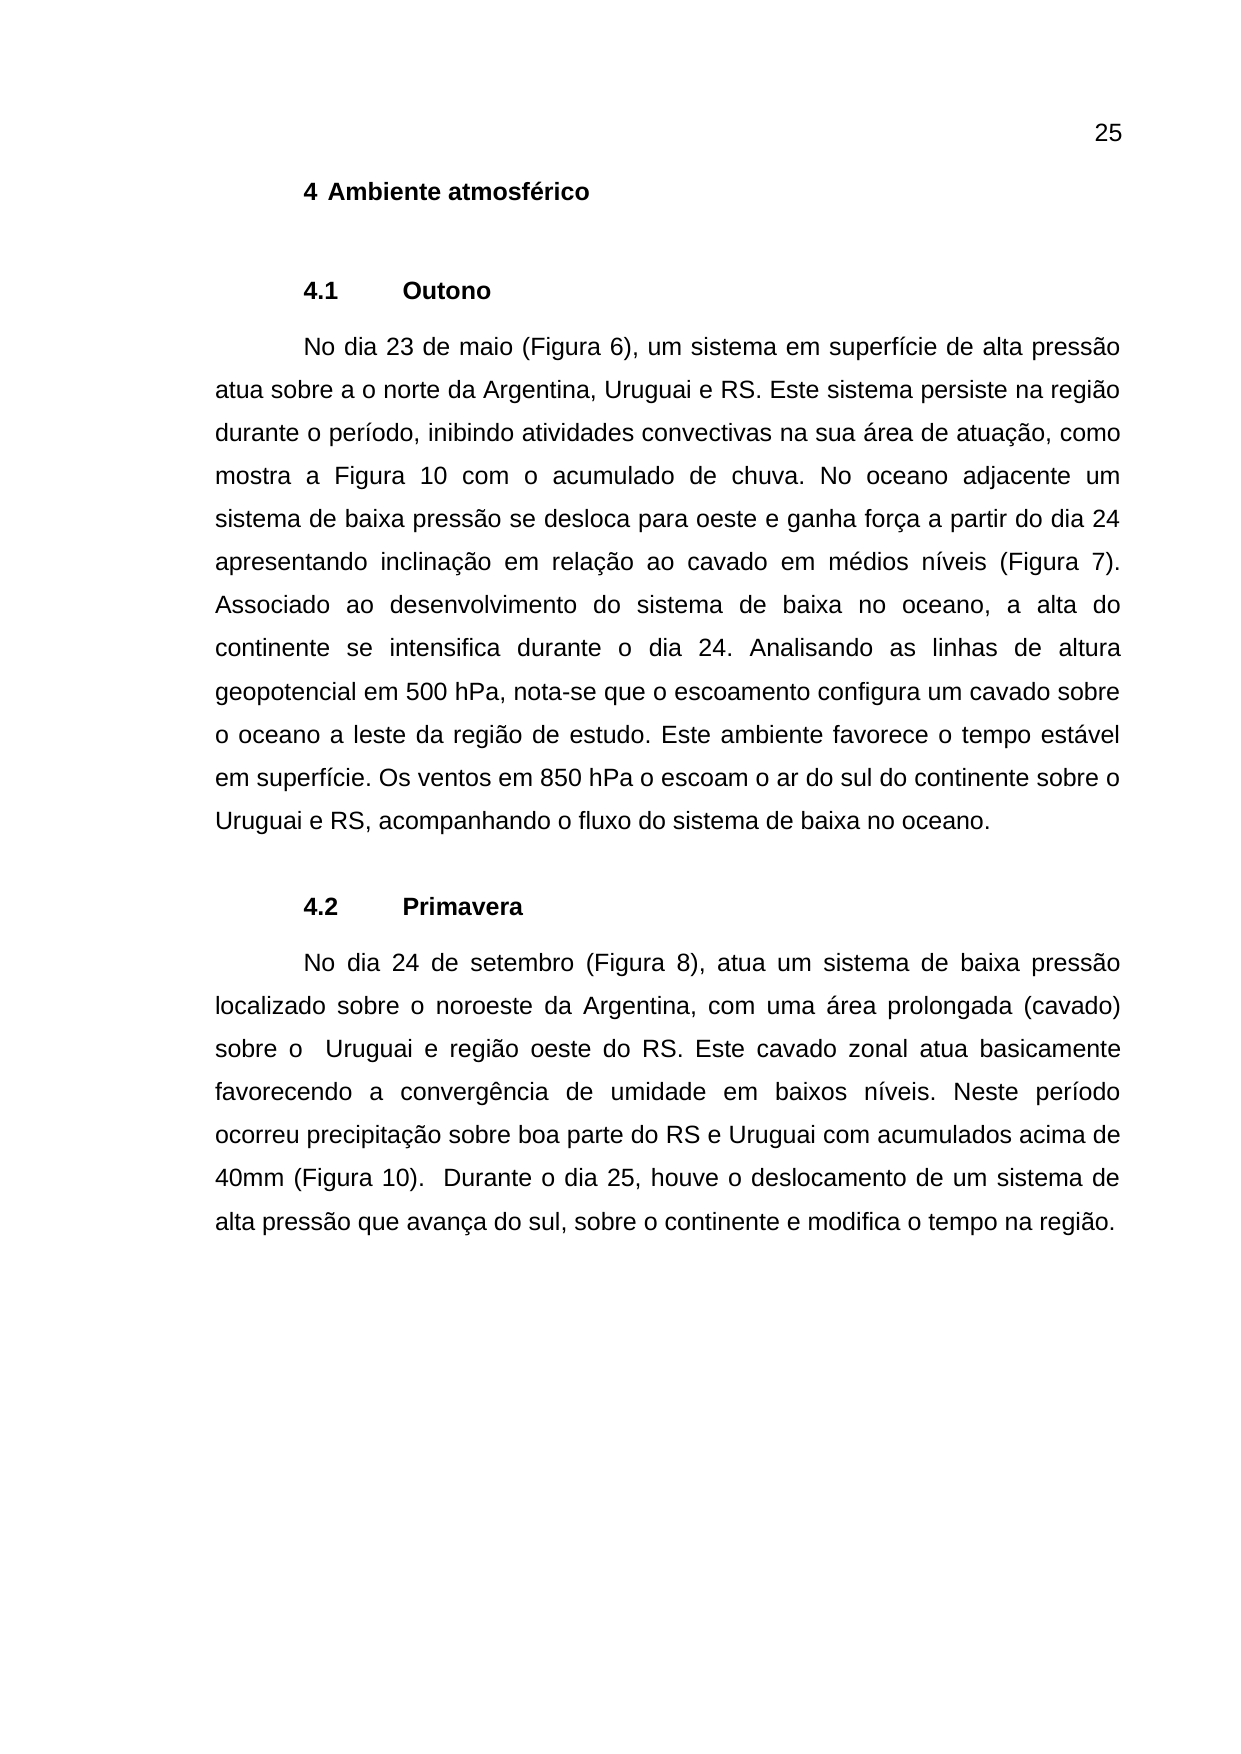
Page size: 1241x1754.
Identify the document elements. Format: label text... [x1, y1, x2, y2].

text No dia 23 de maio (Figura 6), um sistema em superfície de alta pressão atua sobre a o norte da Argentina, Uruguai e RS. Este sistema persiste na região durante o período, inibindo atividades convectivas na sua área de atuação, como mostra a Figura 10 com o acumulado de chuva. No oceano adjacente um sistema de baixa pressão se desloca para oeste e ganha força a partir do dia 24 apresentando inclinação em relação ao cavado em médios níveis (Figura 7). Associado ao desenvolvimento do sistema de baixa no oceano, a alta do continente se intensifica durante o dia 24. Analisando as linhas de altura geopotencial em 500 hPa, nota-se que o escoamento configura um cavado sobre o oceano a leste da região de estudo. Este ambiente favorece o tempo estável em superfície. Os ventos em 850 hPa o escoam o ar do sul do continente sobre o Uruguai e RS, acompanhando o fluxo do sistema de baixa no oceano. [215, 332, 1122, 835]
subtitle Primavera [215, 892, 1122, 921]
subtitle Outono [215, 276, 1122, 305]
text No dia 24 de setembro (Figura 8), atua um sistema de baixa pressão localizado sobre o noroeste da Argentina, com uma área prolongada (cavado) sobre o Uruguai e região oeste do RS. Este cavado zonal atua basicamente favorecendo a convergência de umidade em baixos níveis. Neste período ocorreu precipitação sobre boa parte do RS e Uruguai com acumulados acima de 40mm (Figura 10). Durante o dia 25, houve o deslocamento de um sistema de alta pressão que avança do sul, sobre o continente e modifica o tempo na região. [215, 948, 1122, 1235]
subtitle Ambiente atmosférico [215, 177, 1122, 206]
